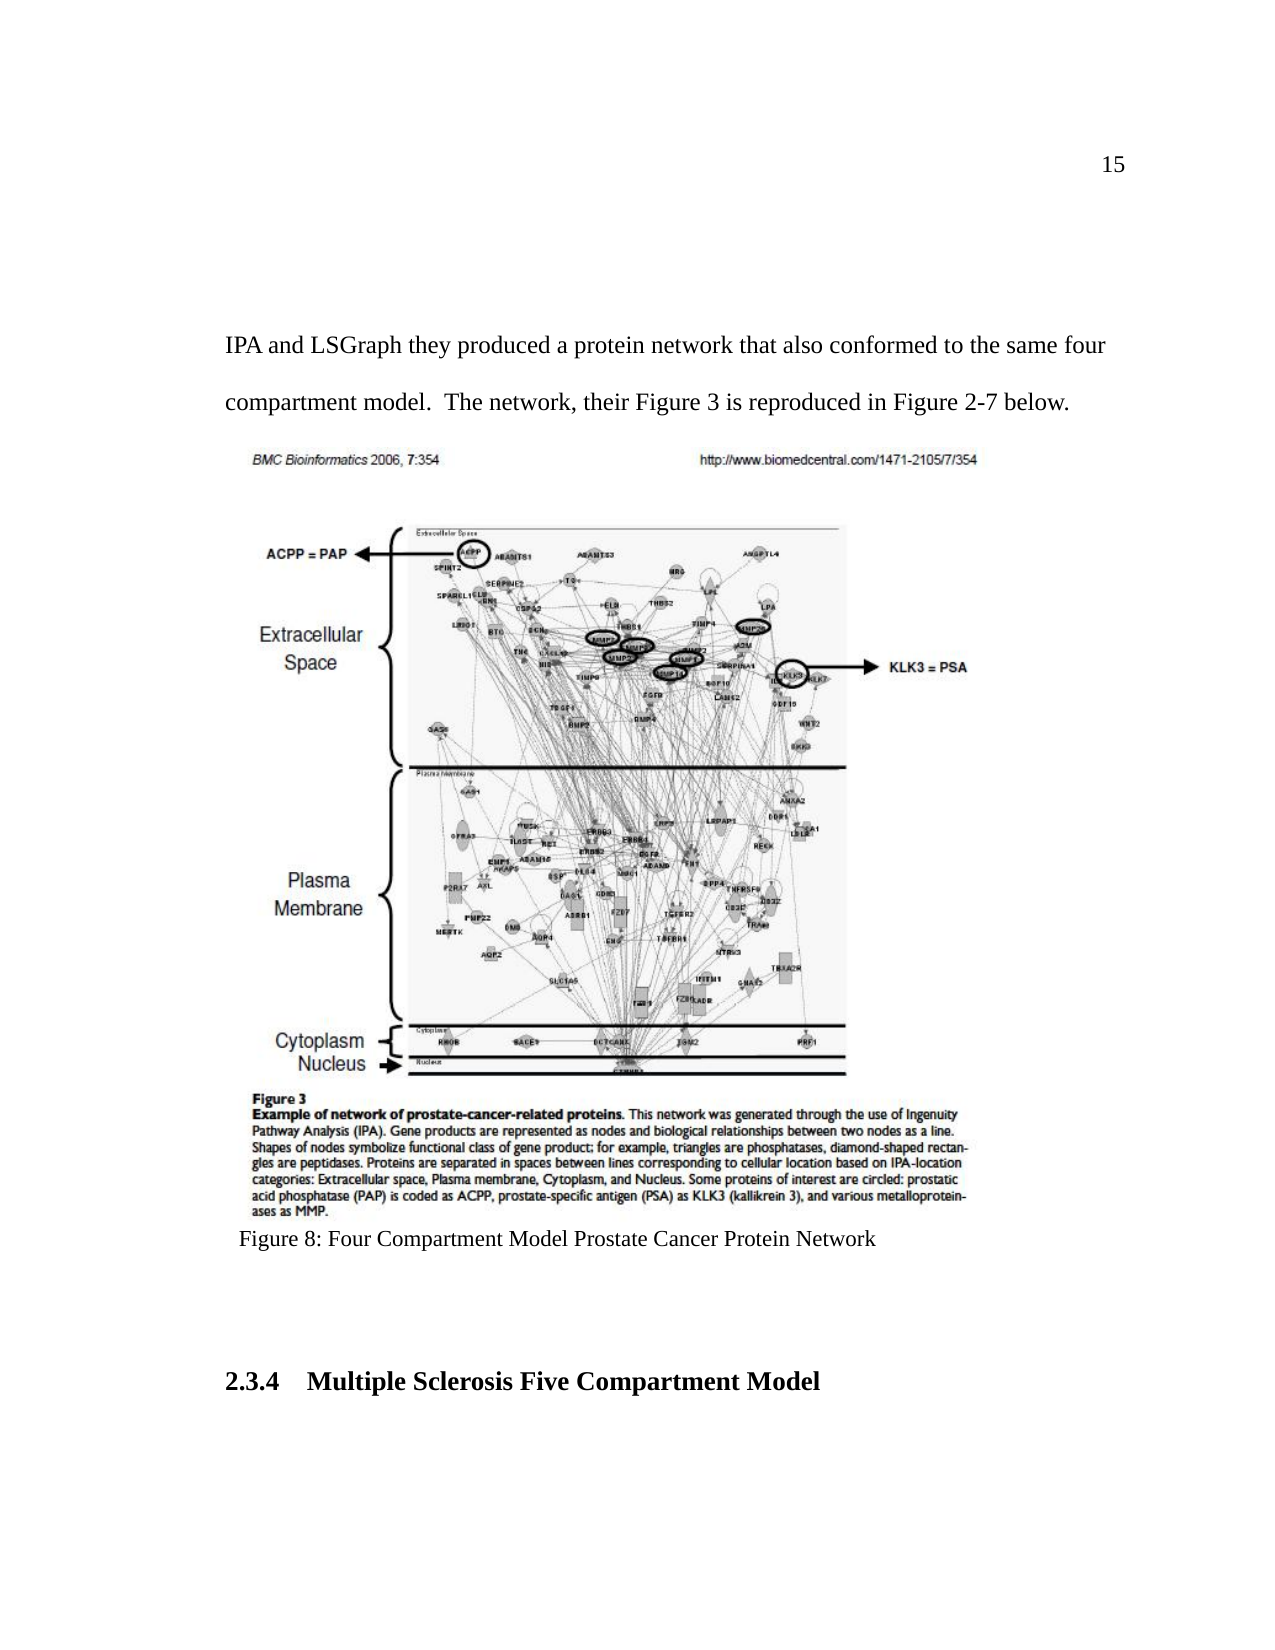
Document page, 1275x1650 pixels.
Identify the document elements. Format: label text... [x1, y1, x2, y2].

picture [238, 447, 1002, 1225]
text Figure 8: Four Compartment Model Prostate Cancer Protein Network [238, 1225, 1001, 1251]
subtitle Multiple Sclerosis Five Compartment Model [225, 1365, 1125, 1397]
text IPA and LSGraph they produced a protein network that also conformed to the same four compartment model. The network, their Figure 3 is reproduced in Figure 2-7 below. [225, 330, 1125, 416]
